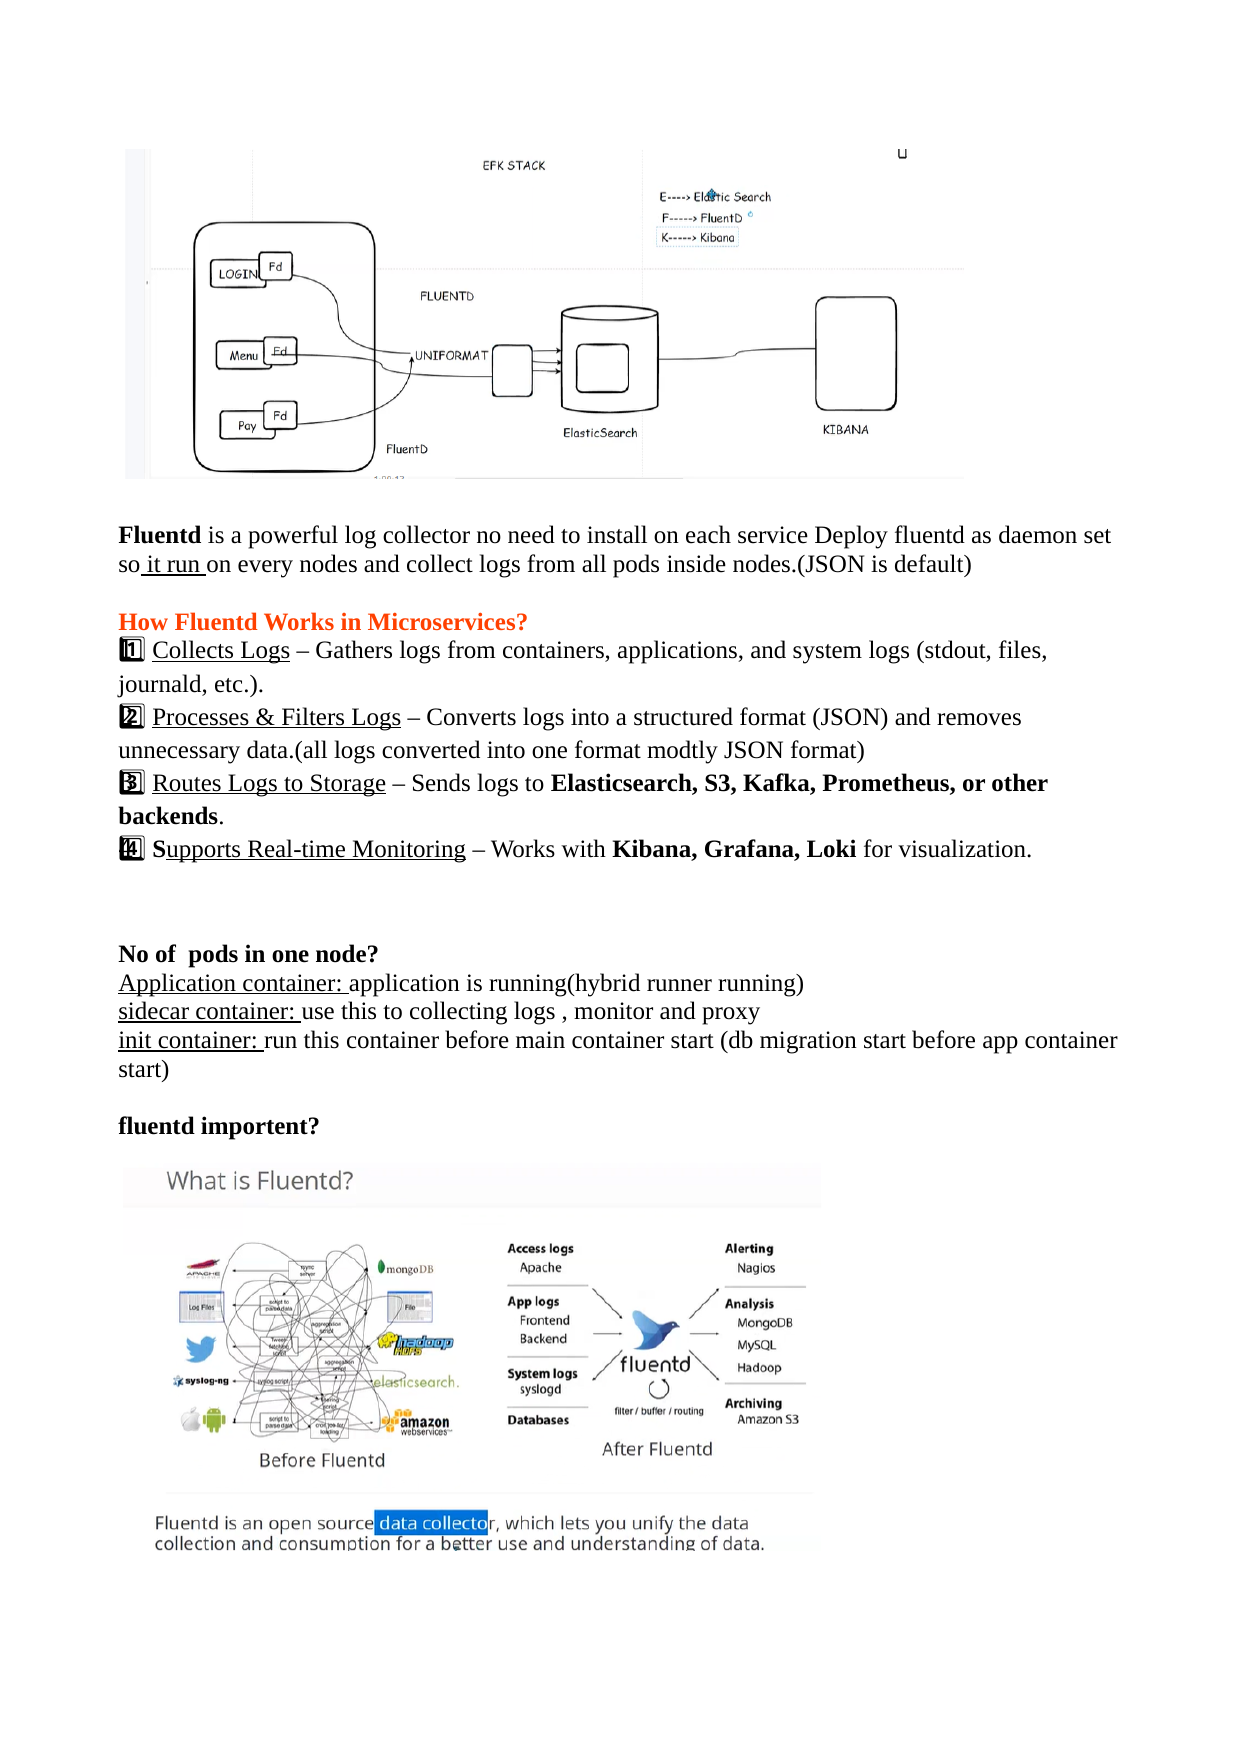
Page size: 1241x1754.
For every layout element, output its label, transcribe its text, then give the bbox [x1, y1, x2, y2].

text 1️⃣ Collects Logs – Gathers logs from containers, applications, and system logs (stdout, files, journald, etc.). 2️⃣ Processes & Filters Logs – Converts logs into a structured format (JSON) and removes unnecessary data.(all logs converted into one format modtly JSON format) 3️⃣ Routes Logs to Storage – Sends logs to Elasticsearch, S3, Kafka, Prometheus, or other backends. 4️⃣ Supports Real-time Monitoring – Works with Kibana, Grafana, Loki for visualization. [118, 636, 1122, 862]
text [118, 1169, 1122, 1629]
text How Fluentd Works in Microservices? [118, 607, 1122, 636]
text Fluentd is a powerful log collector no need to install on each service Deploy fluentd as daemon set so it run on every nodes and collect logs from all pods inside nodes.(JSON is default) [118, 521, 1122, 578]
text init container: run this container before main container start (db migration start before app container start) fluentd importent? [118, 1025, 1122, 1140]
text sidecar container: use this to collecting logs , monitor and proxy [118, 996, 1122, 1025]
picture [123, 1161, 822, 1551]
text Application container: application is running(hybrid runner running) [118, 968, 1122, 996]
text No of pods in one node? [118, 881, 1122, 968]
picture [125, 149, 964, 479]
